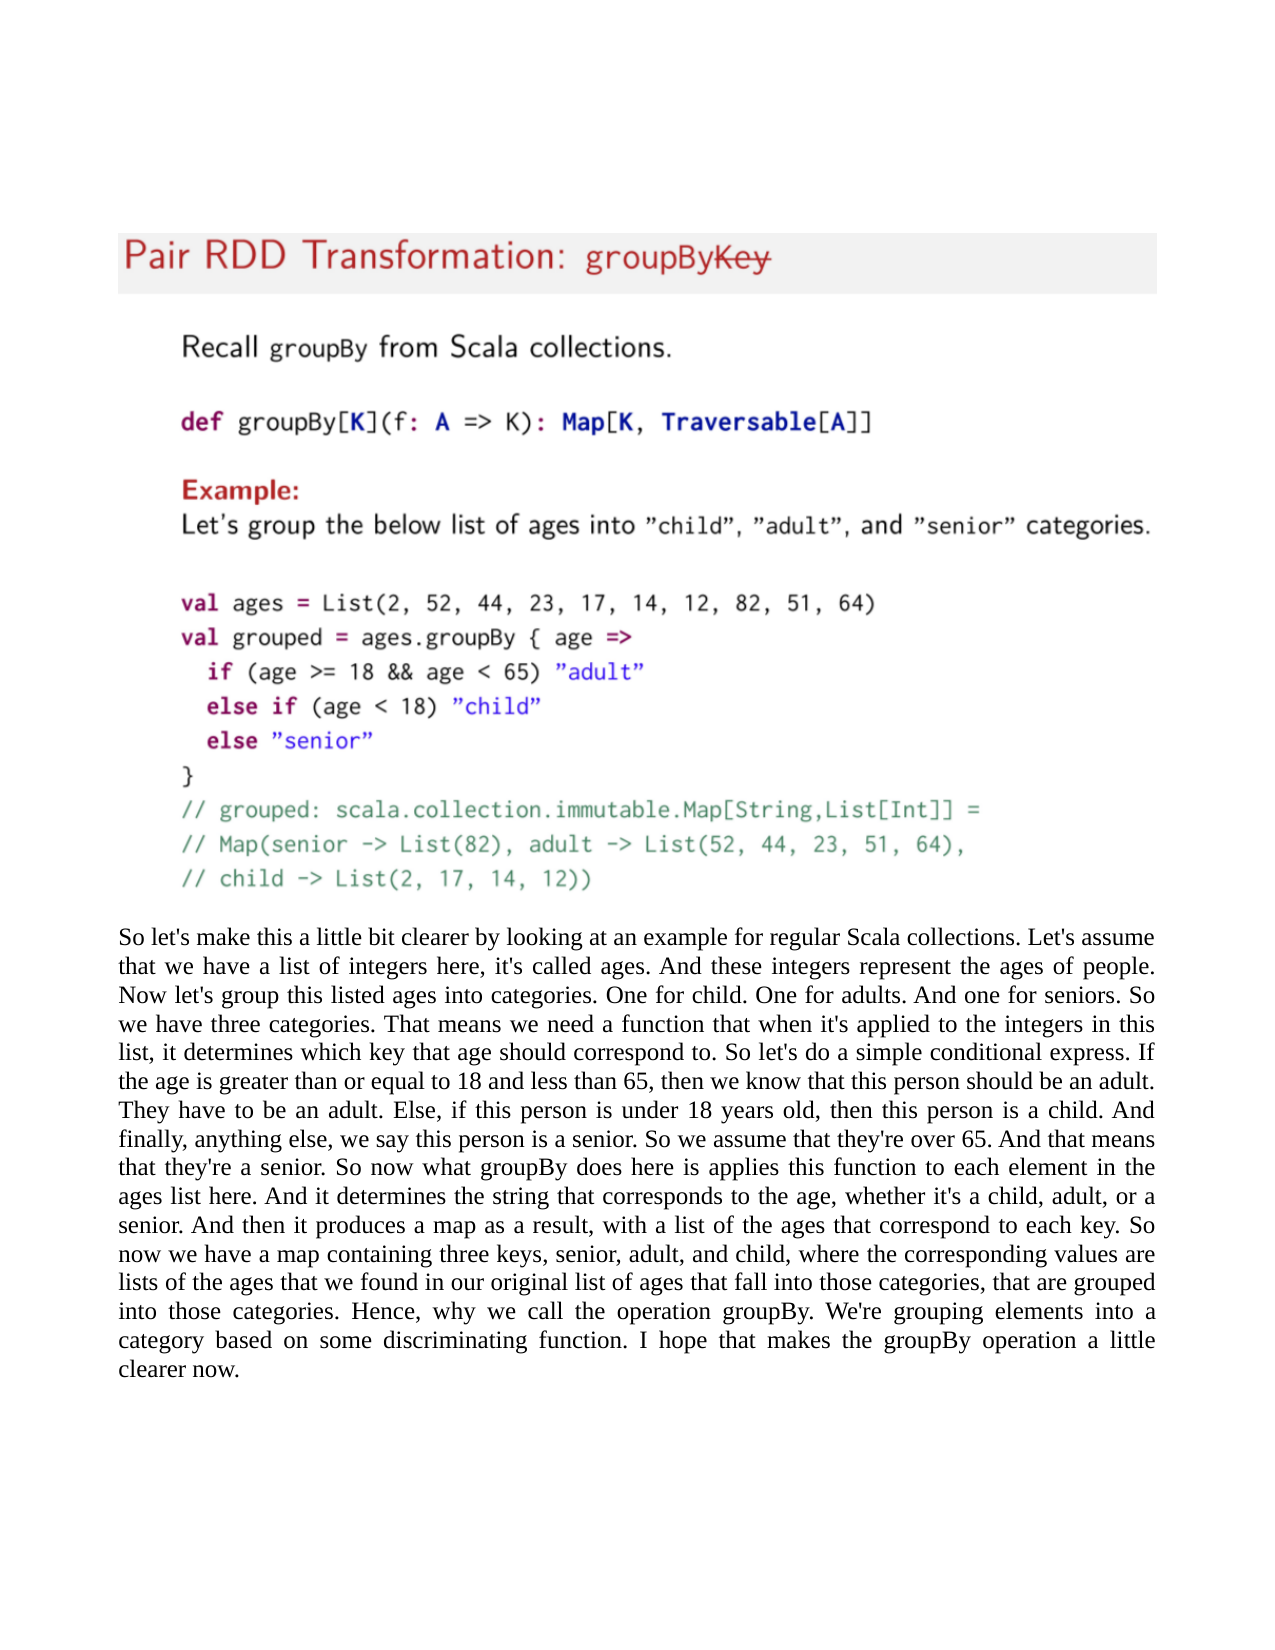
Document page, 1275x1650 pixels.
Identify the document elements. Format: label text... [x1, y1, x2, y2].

picture [118, 233, 1157, 894]
text So let's make this a little bit clearer by looking at an example for regular Scala collections. Let's assume that we have a list of integers here, it's called ages. And these integers represent the ages of people. Now let's group this listed ages into categories. One for child. One for adults. And one for seniors. So we have three categories. That means we need a function that when it's applied to the integers in this list, it determines which key that age should correspond to. So let's do a simple conditional express. If the age is greater than or equal to 18 and less than 65, then we know that this person should be an adult. They have to be an adult. Else, if this person is under 18 years old, then this person is a child. And finally, anything else, we say this person is a senior. So we assume that they're over 65. And that means that they're a senior. So now what groupBy does here is applies this function to each element in the ages list here. And it determines the string that corresponds to the age, whether it's a child, adult, or a senior. And then it produces a map as a result, with a list of the ages that correspond to each key. So now we have a map containing three keys, senior, adult, and child, where the corresponding values are lists of the ages that we found in our original list of ages that fall into those categories, that are grouped into those categories. Hence, why we call the operation groupBy. We're grouping elements into a category based on some discriminating function. I hope that makes the groupBy operation a little clearer now. [118, 922, 1157, 1382]
